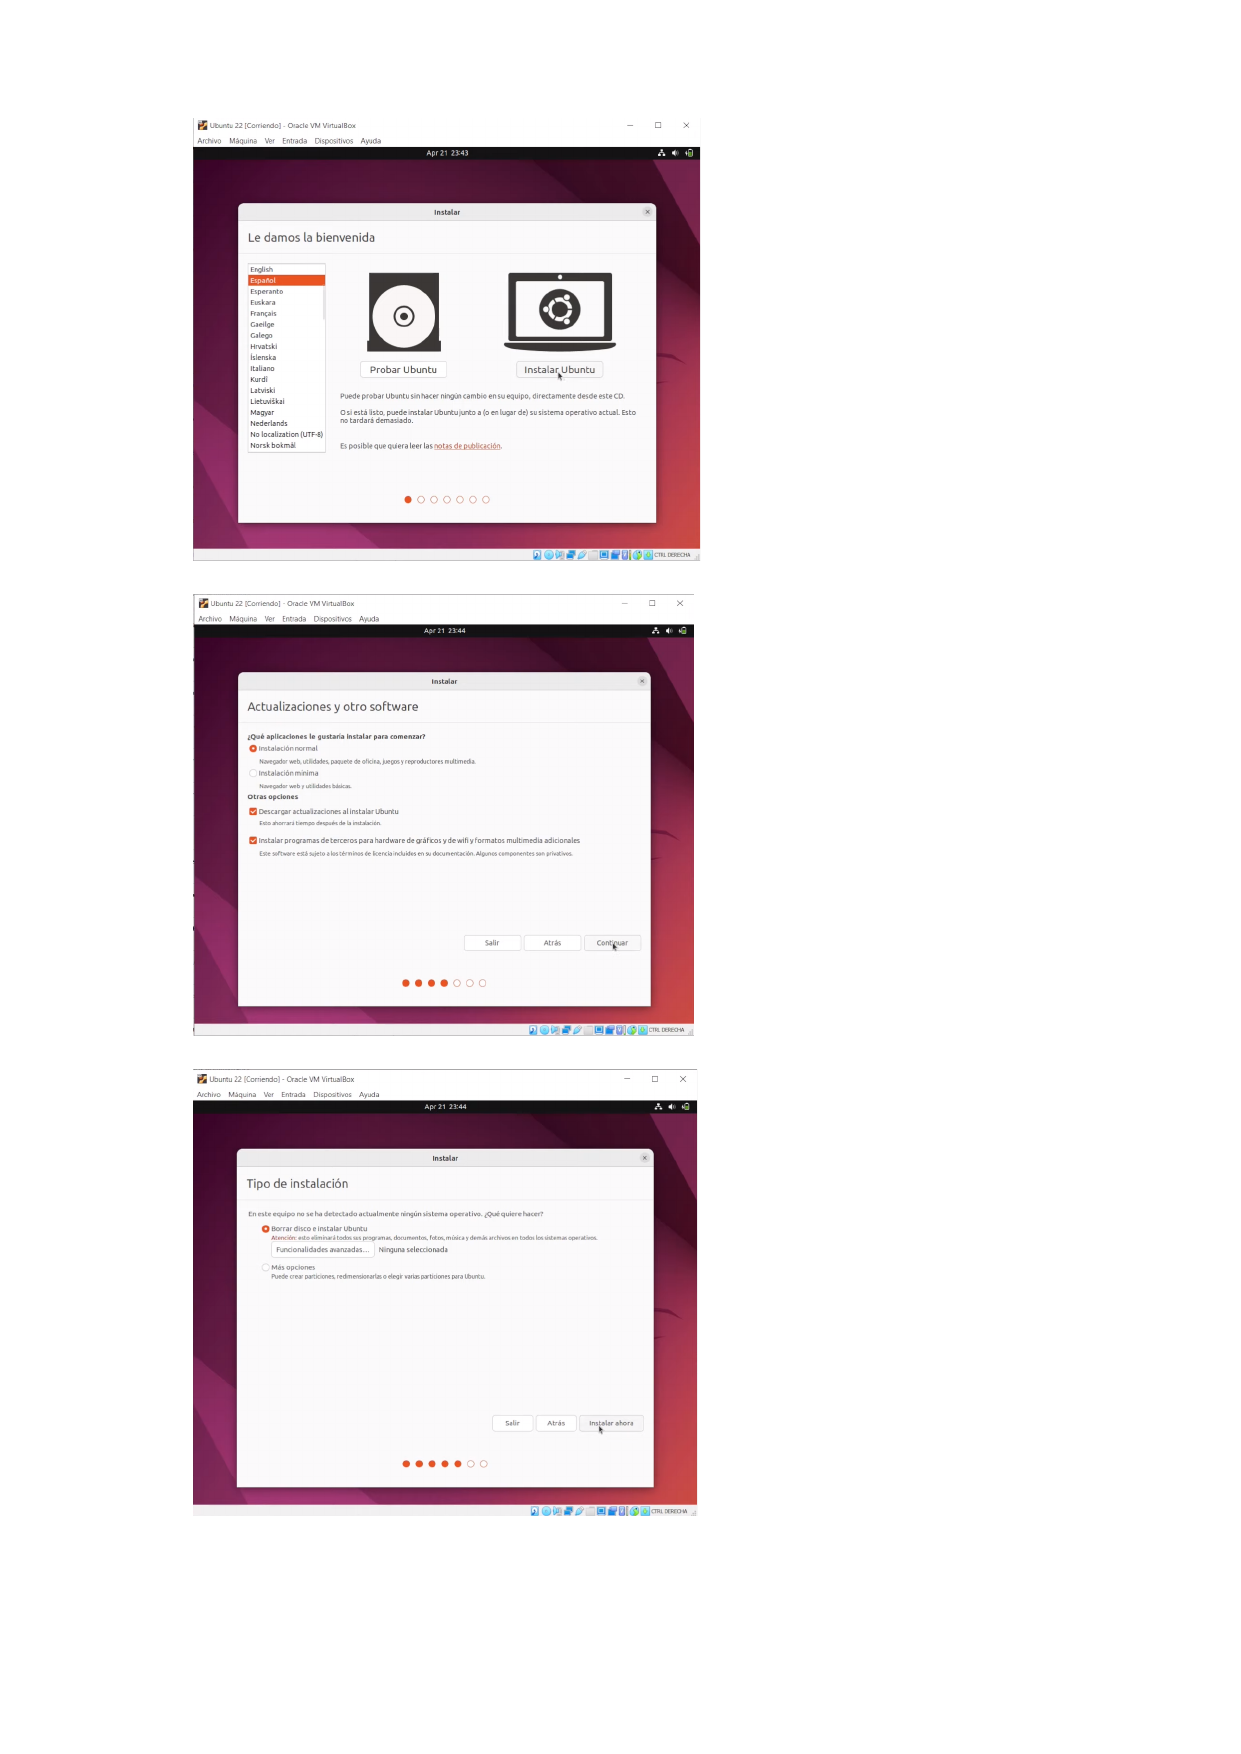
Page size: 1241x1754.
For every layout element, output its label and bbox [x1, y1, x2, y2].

picture [193, 594, 694, 1036]
picture [193, 118, 701, 561]
picture [193, 1069, 698, 1516]
